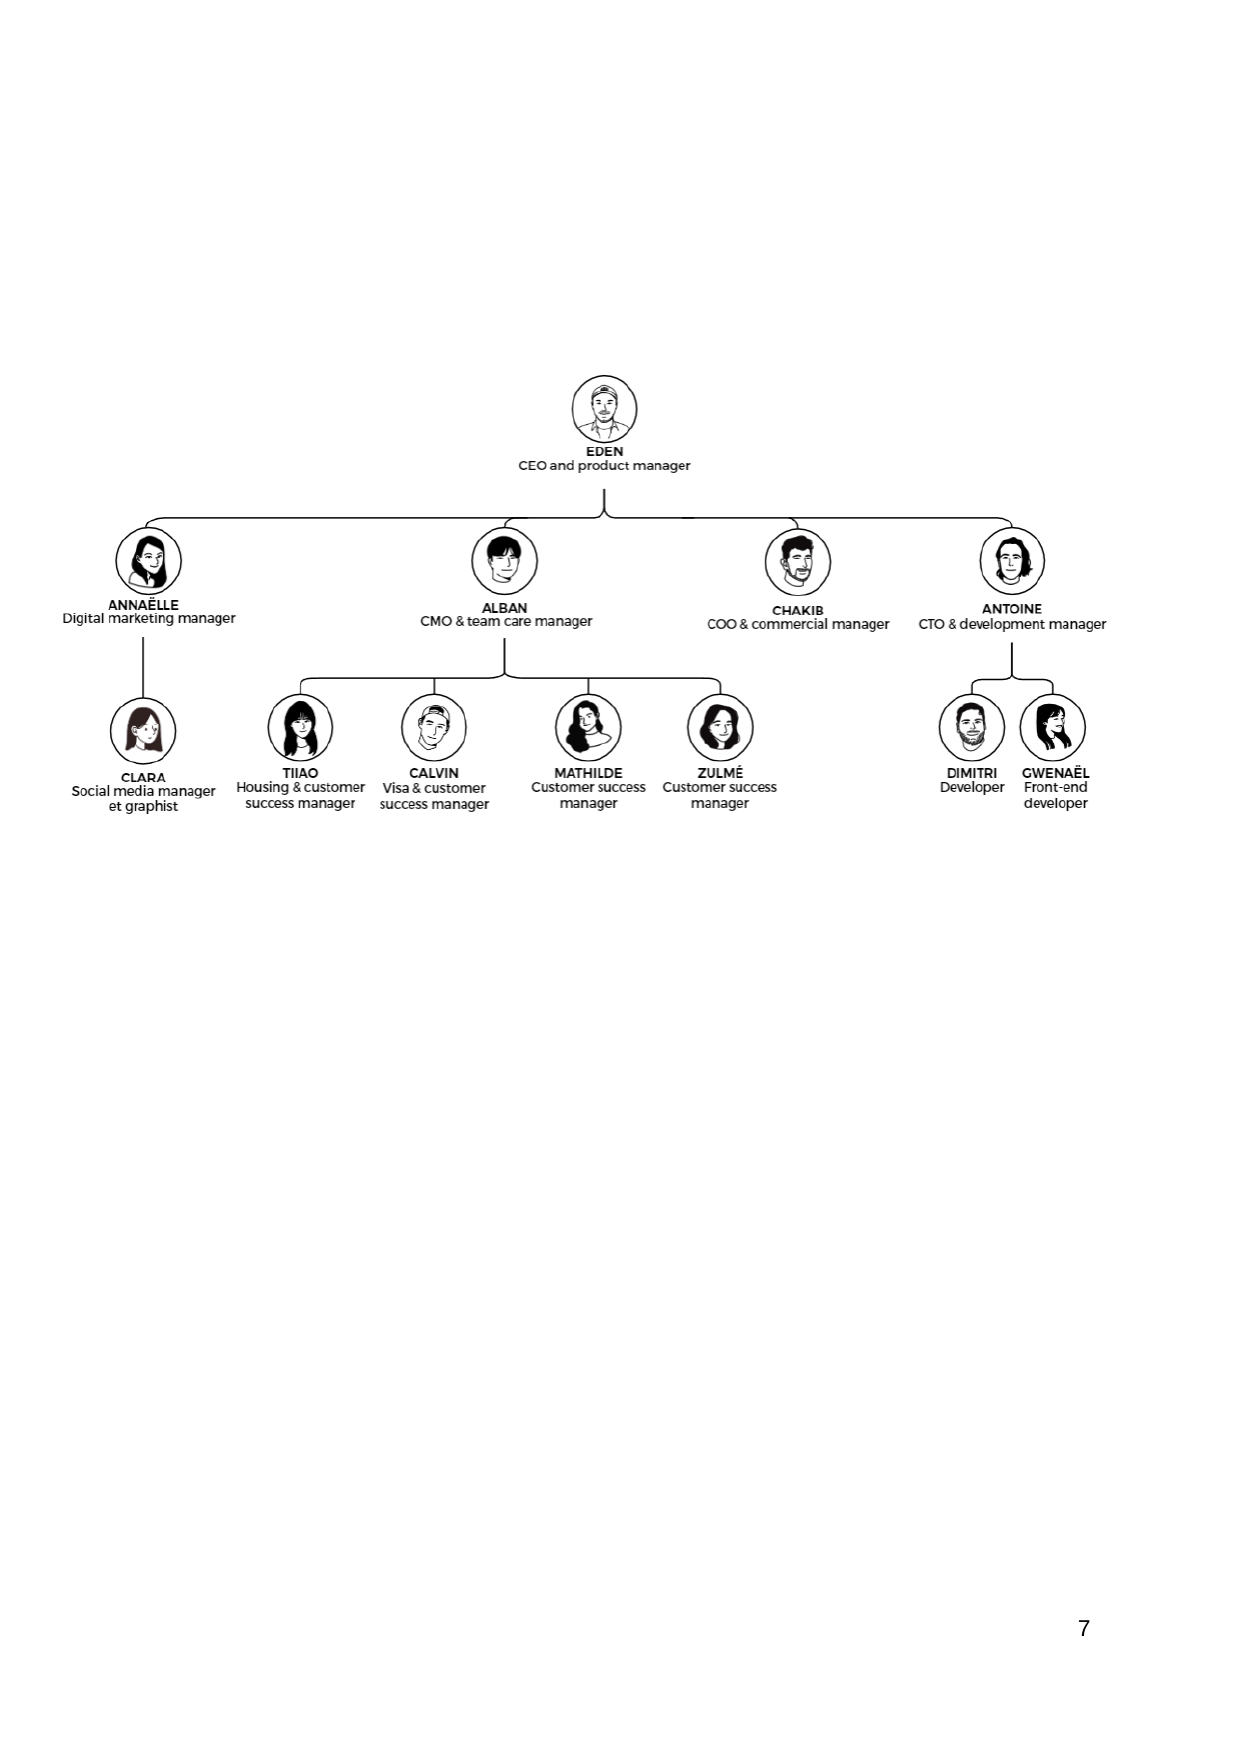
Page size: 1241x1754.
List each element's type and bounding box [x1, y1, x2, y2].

picture [0, 282, 1174, 928]
